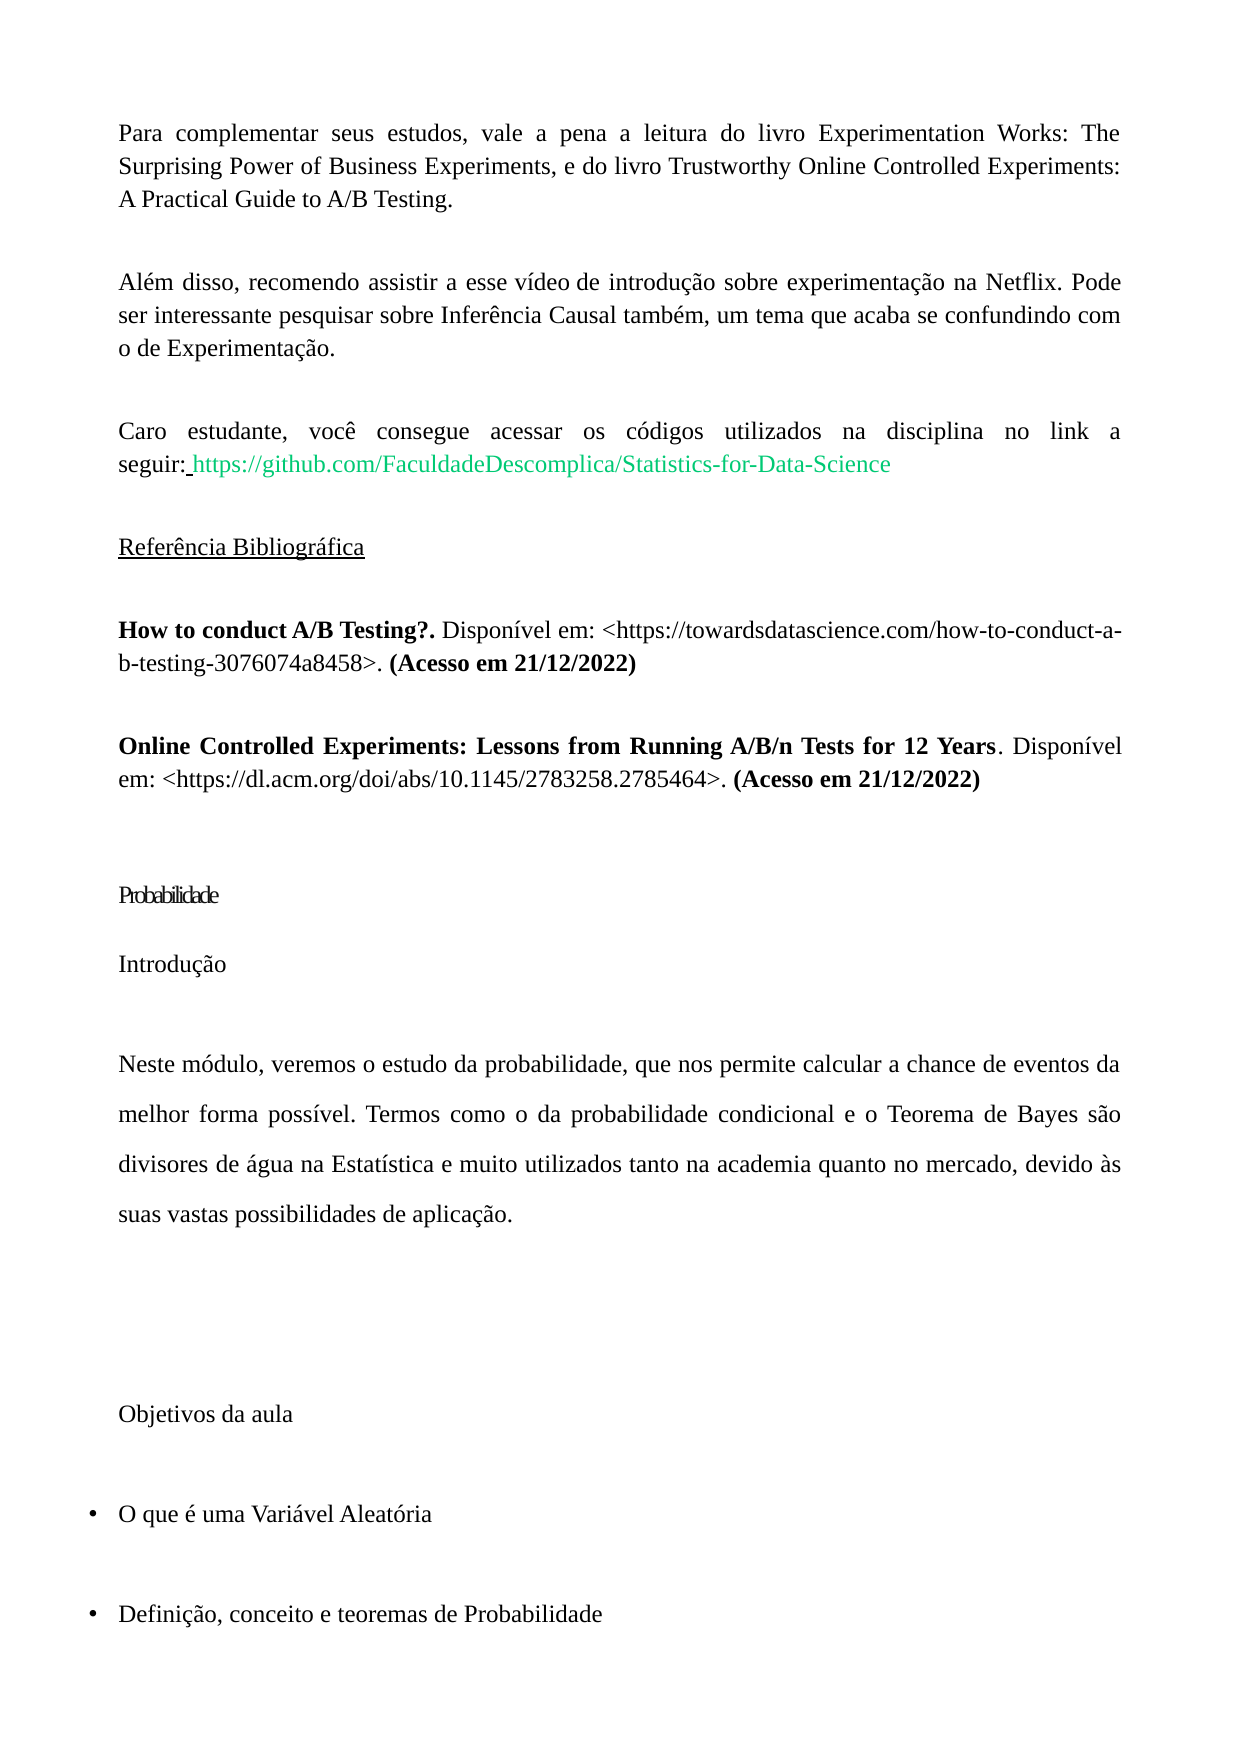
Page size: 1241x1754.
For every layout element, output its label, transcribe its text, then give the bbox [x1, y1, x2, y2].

text Além disso, recomendo assistir a esse vídeo de introdução sobre experimentação na Netflix. Pode ser interessante pesquisar sobre Inferência Causal também, um tema que acaba se confundindo com o de Experimentação. [118, 267, 1122, 362]
text Probabilidade [118, 847, 1122, 909]
text How to conduct A/B Testing?. Disponível em: <https://towardsdatascience.com/how-to-conduct-a-b-testing-3076074a8458>. (Acesso em 21/12/2022) [118, 615, 1122, 677]
text Neste módulo, veremos o estudo da probabilidade, que nos permite calcular a chance de eventos da melhor forma possível. Termos como o da probabilidade condicional e o Teorema de Bayes são divisores de água na Estatística e muito utilizados tanto na academia quanto no mercado, devido às suas vastas possibilidades de aplicação. [118, 1028, 1122, 1228]
list Definição, conceito e teoremas de Probabilidade [118, 1578, 1122, 1628]
text Objetivos da aula [118, 1378, 1122, 1428]
text Introdução [118, 928, 1122, 978]
text Referência Bibliográfica [118, 532, 1122, 561]
text Para complementar seus estudos, vale a pena a leitura do livro Experimentation Works: The Surprising Power of Business Experiments, e do livro Trustworthy Online Controlled Experiments: A Practical Guide to A/B Testing. [118, 118, 1122, 213]
text Online Controlled Experiments: Lessons from Running A/B/n Tests for 12 Years. Disponível em: <https://dl.acm.org/doi/abs/10.1145/2783258.2785464>. (Acesso em 21/12/2022) [118, 731, 1122, 793]
list O que é uma Variável Aleatória [118, 1478, 1122, 1528]
text Caro estudante, você consegue acessar os códigos utilizados na disciplina no link a seguir: https://github.com/FaculdadeDescomplica/Statistics-for-Data-Science [118, 416, 1122, 478]
